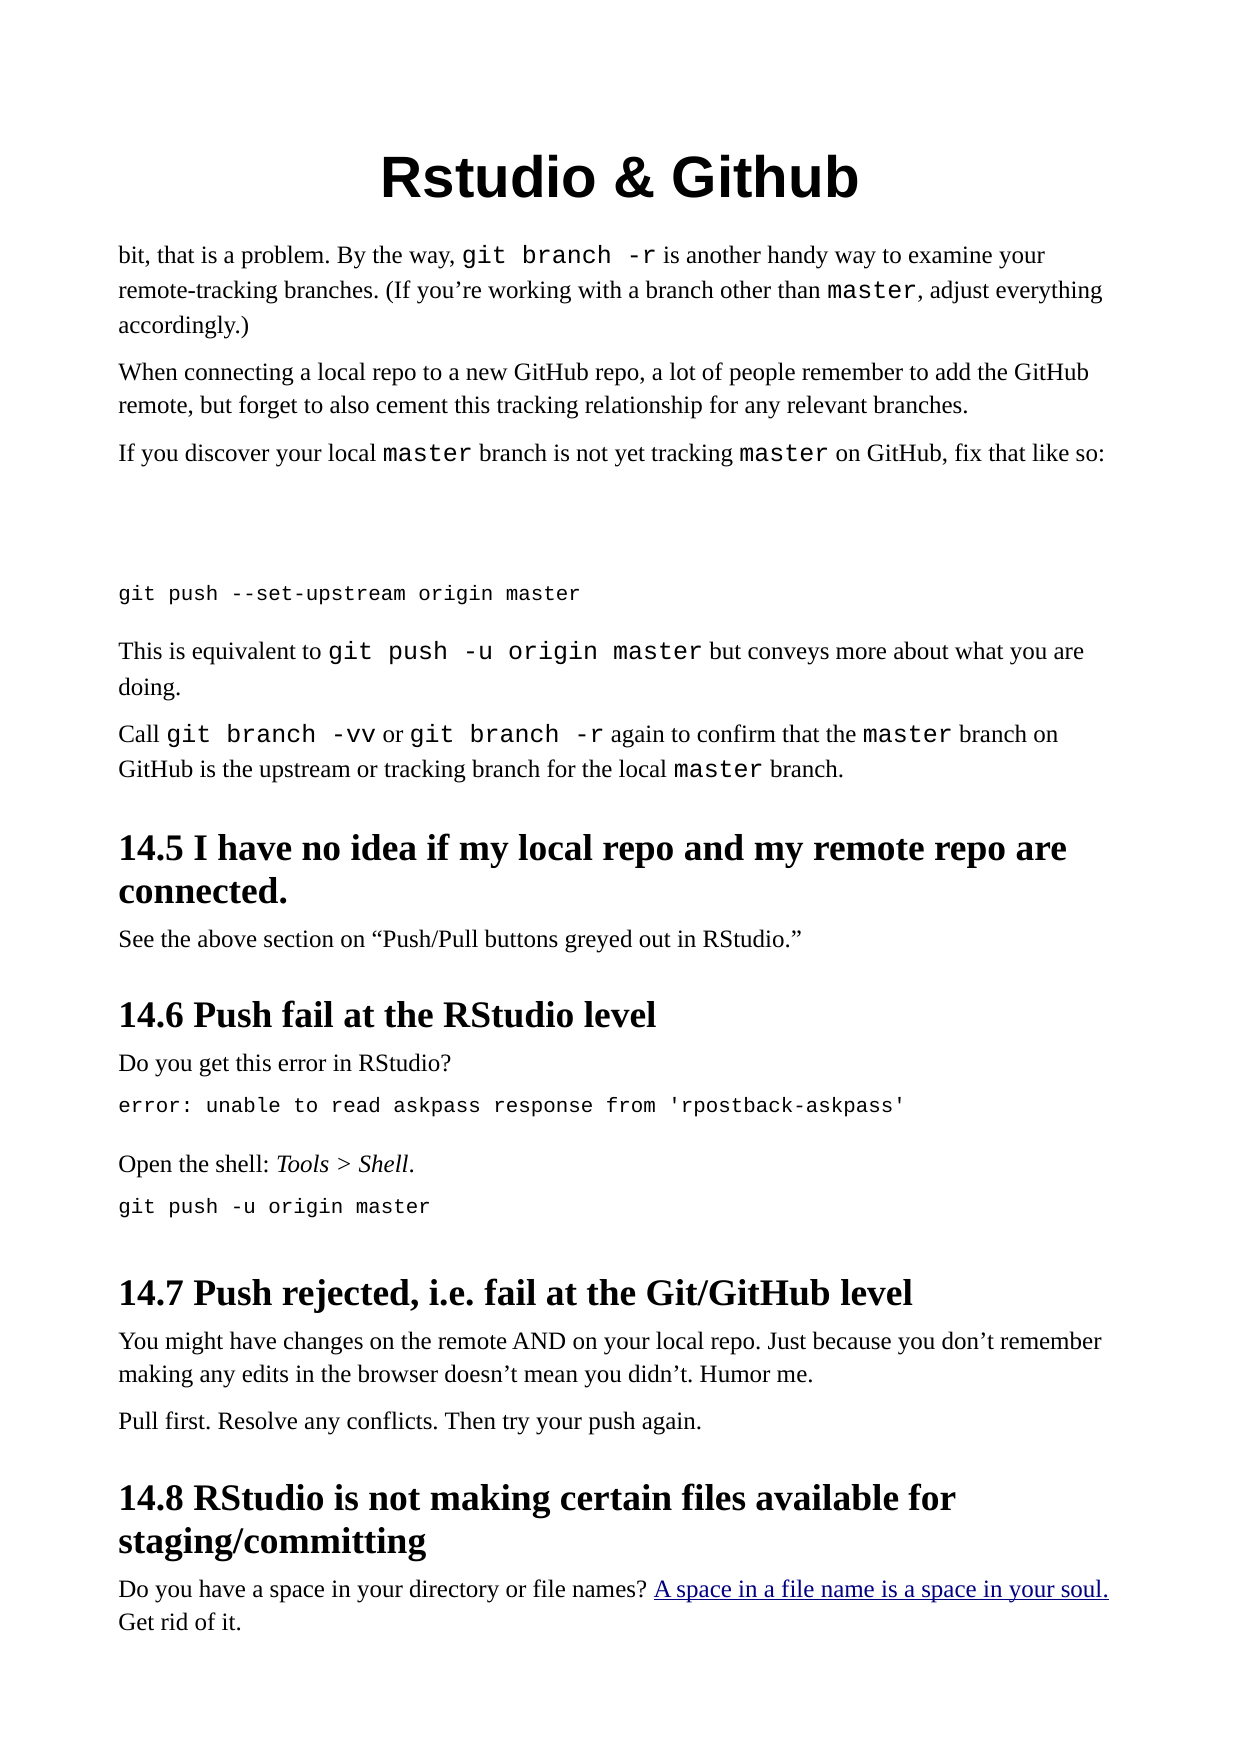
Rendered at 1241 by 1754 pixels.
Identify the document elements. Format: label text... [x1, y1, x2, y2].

text Pull first. Resolve any conflicts. Then try your push again. [118, 1406, 1122, 1435]
text Call git branch -vv or git branch -r again to confirm that the master branch on GitHub is the upstream or tracking branch for the local master branch. [118, 719, 1122, 785]
text You might have changes on the remote AND on your local repo. Just because you don’t remember making any edits in the browser doesn’t mean you didn’t. Humor me. [118, 1326, 1122, 1388]
text See the above section on “Push/Pull buttons greyed out in RStudio.” [118, 924, 1122, 953]
text This is equivalent to git push -u origin master but conveys more about what you are doing. [118, 636, 1122, 700]
subtitle 14.7 Push rejected, i.e. fail at the Git/GitHub level [118, 1270, 1122, 1313]
text Do you get this error in RStudio? [118, 1048, 1122, 1077]
text error: unable to read askpass response from 'rpostback-askpass' [118, 1096, 1122, 1119]
text Do you have a space in your directory or file names? A space in a file name is a space in your soul. Get rid of it. [118, 1574, 1122, 1635]
subtitle 14.5 I have no idea if my local repo and my remote repo are connected. [118, 825, 1122, 911]
text bit, that is a problem. By the way, git branch -r is another handy way to examine your remote-tracking branches. (If you’re working with a branch other than master, adjust everything accordingly.) [118, 240, 1122, 339]
subtitle 14.6 Push fail at the RStudio level [118, 992, 1122, 1035]
text If you discover your local master branch is not yet tracking master on GitHub, fix that like so: [118, 438, 1122, 469]
text git push --set-upstream origin master [118, 583, 1122, 607]
subtitle 14.8 RStudio is not making certain files available for staging/committing [118, 1475, 1122, 1561]
text When connecting a local repo to a new GitHub repo, a lot of people remember to add the GitHub remote, but forget to also cement this tracking relationship for any relevant branches. [118, 357, 1122, 419]
text Open the shell: Tools > Shell. [118, 1149, 1122, 1177]
text git push -u origin master [118, 1196, 1122, 1220]
